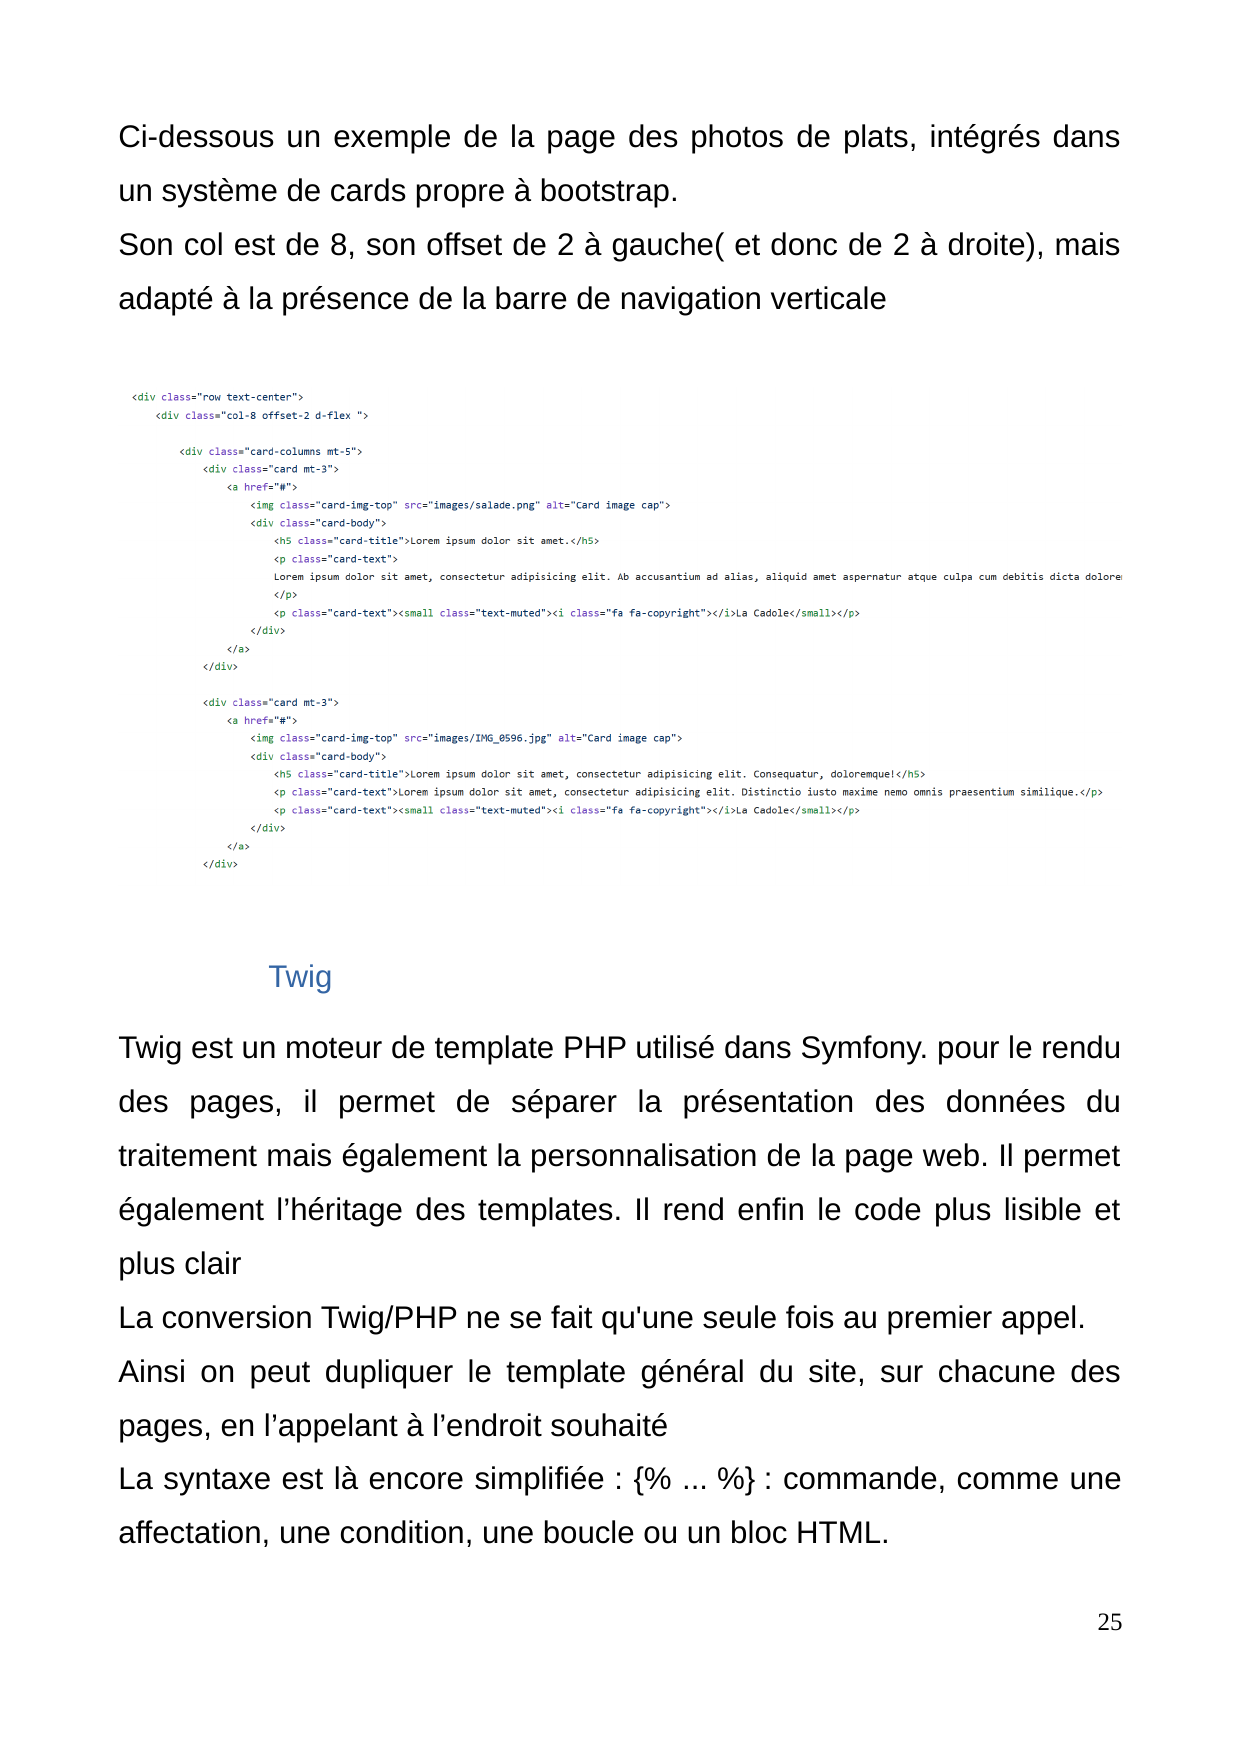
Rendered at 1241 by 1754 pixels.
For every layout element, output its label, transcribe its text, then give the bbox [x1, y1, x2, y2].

text Twig est un moteur de template PHP utilisé dans Symfony. pour le rendu des pages, il permet de séparer la présentation des données du traitement mais également la personnalisation de la page web. Il permet également l’héritage des templates. Il rend enfin le code plus lisible et plus clair [118, 1029, 1122, 1281]
text La syntaxe est là encore simplifiée : {% ... %} : commande, comme une affectation, une condition, une boucle ou un bloc HTML. [118, 1460, 1122, 1550]
picture [118, 387, 1123, 886]
text Ci-dessous un exemple de la page des photos de plats, intégrés dans un système de cards propre à bootstrap. [118, 118, 1122, 208]
text Son col est de 8, son offset de 2 à gauche( et donc de 2 à droite), mais adapté à la présence de la barre de navigation verticale [118, 226, 1122, 316]
text Ainsi on peut dupliquer le template général du site, sur chacune des pages, en l’appelant à l’endroit souhaité [118, 1353, 1122, 1442]
text Twig [118, 958, 1122, 994]
text La conversion Twig/PHP ne se fait qu'une seule fois au premier appel. [118, 1299, 1122, 1335]
